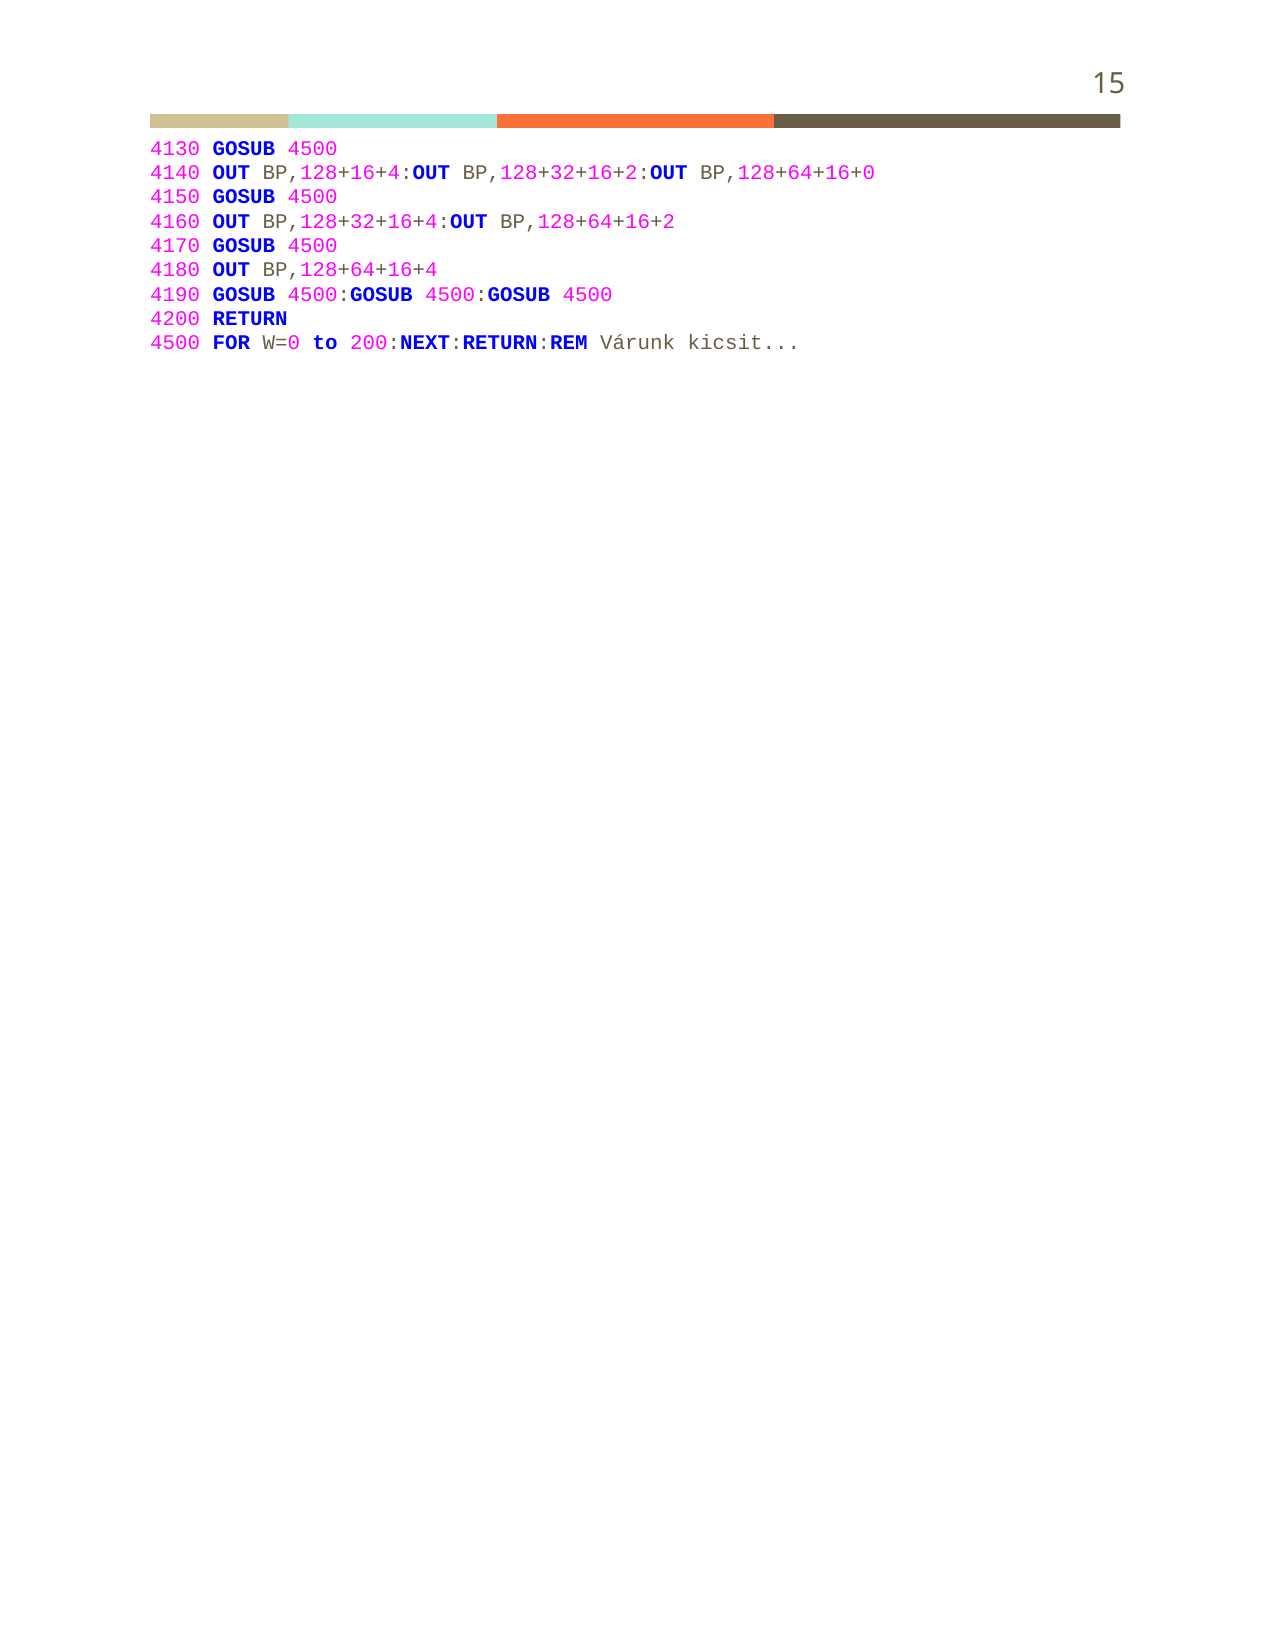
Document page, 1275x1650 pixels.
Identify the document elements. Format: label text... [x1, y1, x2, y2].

text 4200 RETURN [150, 316, 1125, 328]
text 4160 OUT BP,128+32+16+4:OUT BP,128+64+16+2 [150, 219, 1125, 231]
text 4500 FOR W=0 to 200:NEXT:RETURN:REM Várunk kicsit... [150, 340, 1125, 352]
text 4140 OUT BP,128+16+4:OUT BP,128+32+16+2:OUT BP,128+64+16+0 [150, 170, 1125, 182]
text 4190 GOSUB 4500:GOSUB 4500:GOSUB 4500 [150, 292, 1125, 303]
text 4180 OUT BP,128+64+16+4 [150, 267, 1125, 279]
text 4170 GOSUB 4500 [150, 243, 1125, 255]
picture [150, 114, 1121, 128]
text 4150 GOSUB 4500 [150, 194, 1125, 206]
text 4130 GOSUB 4500 [150, 146, 1125, 158]
